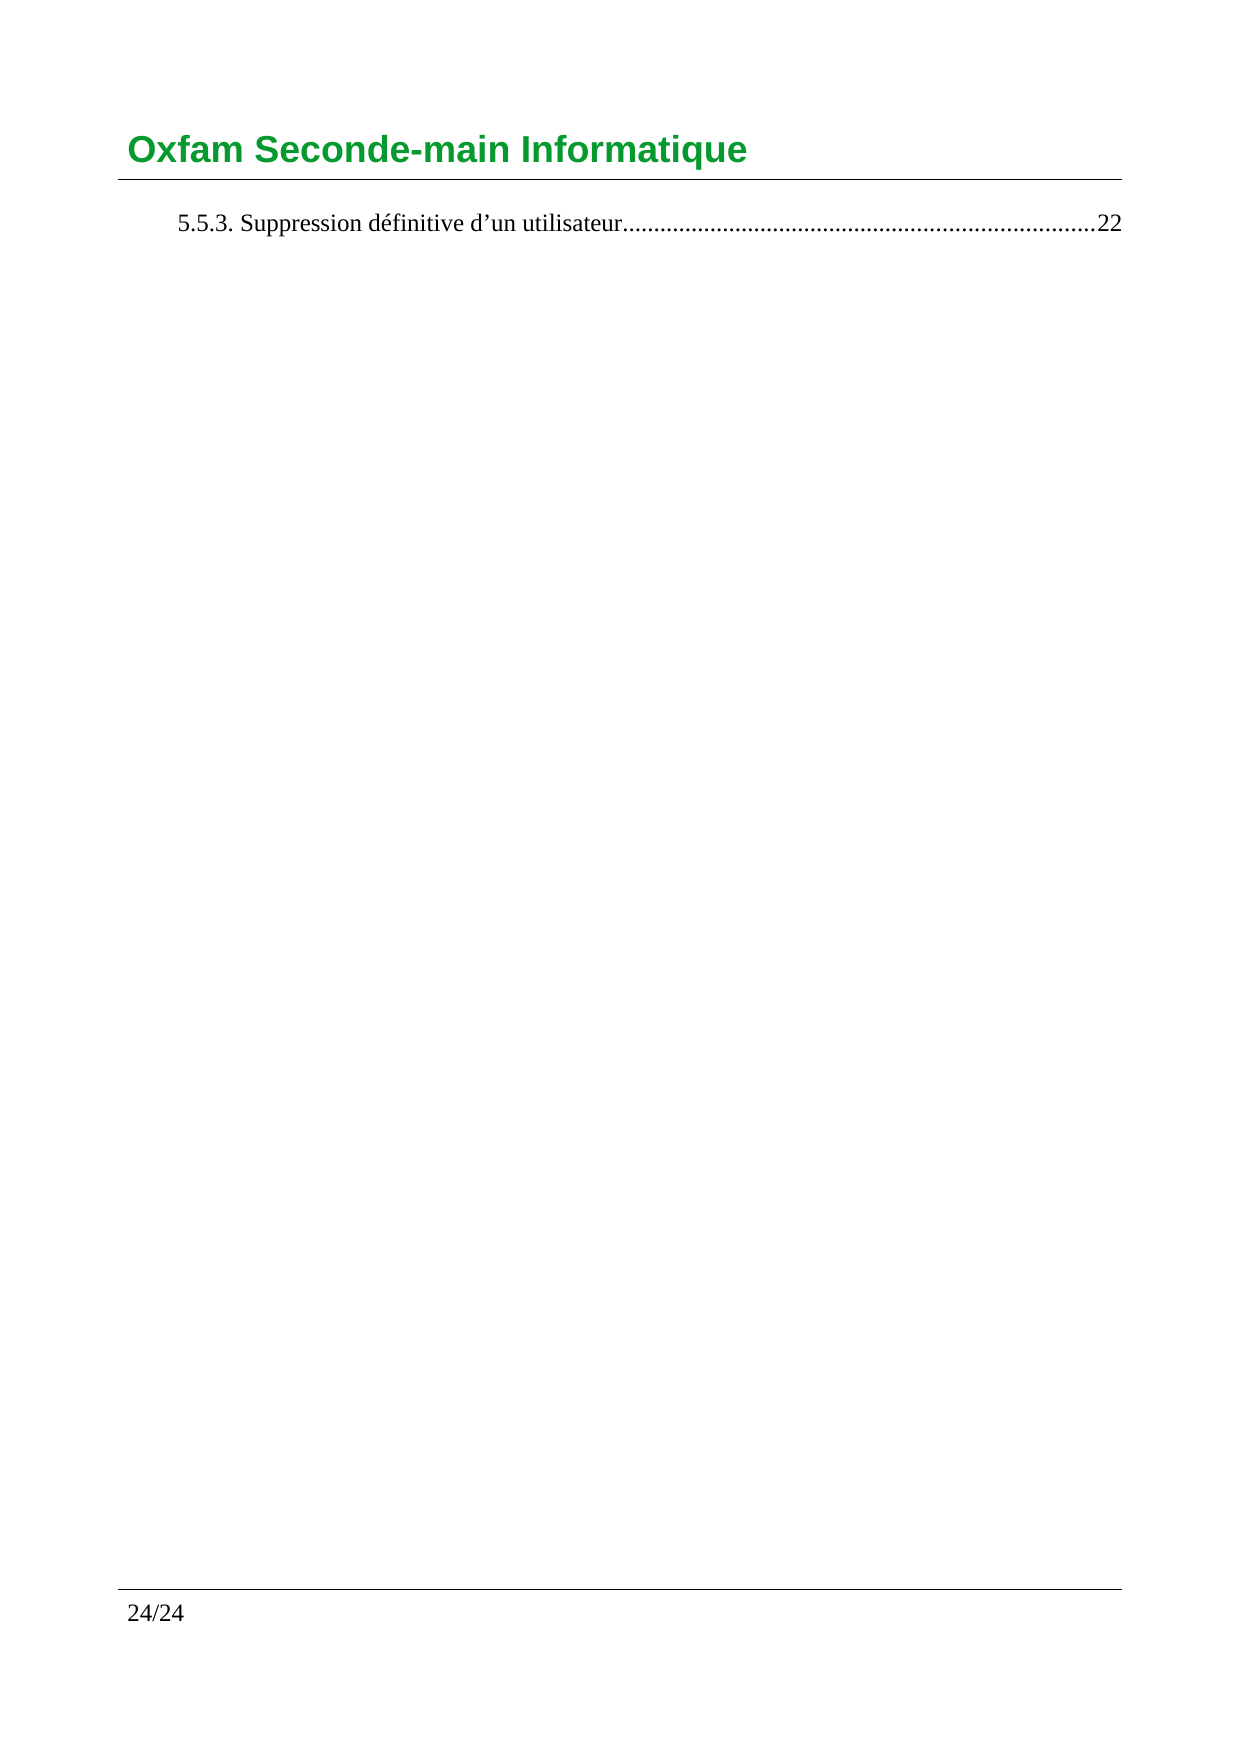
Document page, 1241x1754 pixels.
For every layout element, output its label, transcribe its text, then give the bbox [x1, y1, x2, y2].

text 5.5.3. Suppression définitive d’un utilisateur 22 [177, 208, 1122, 237]
